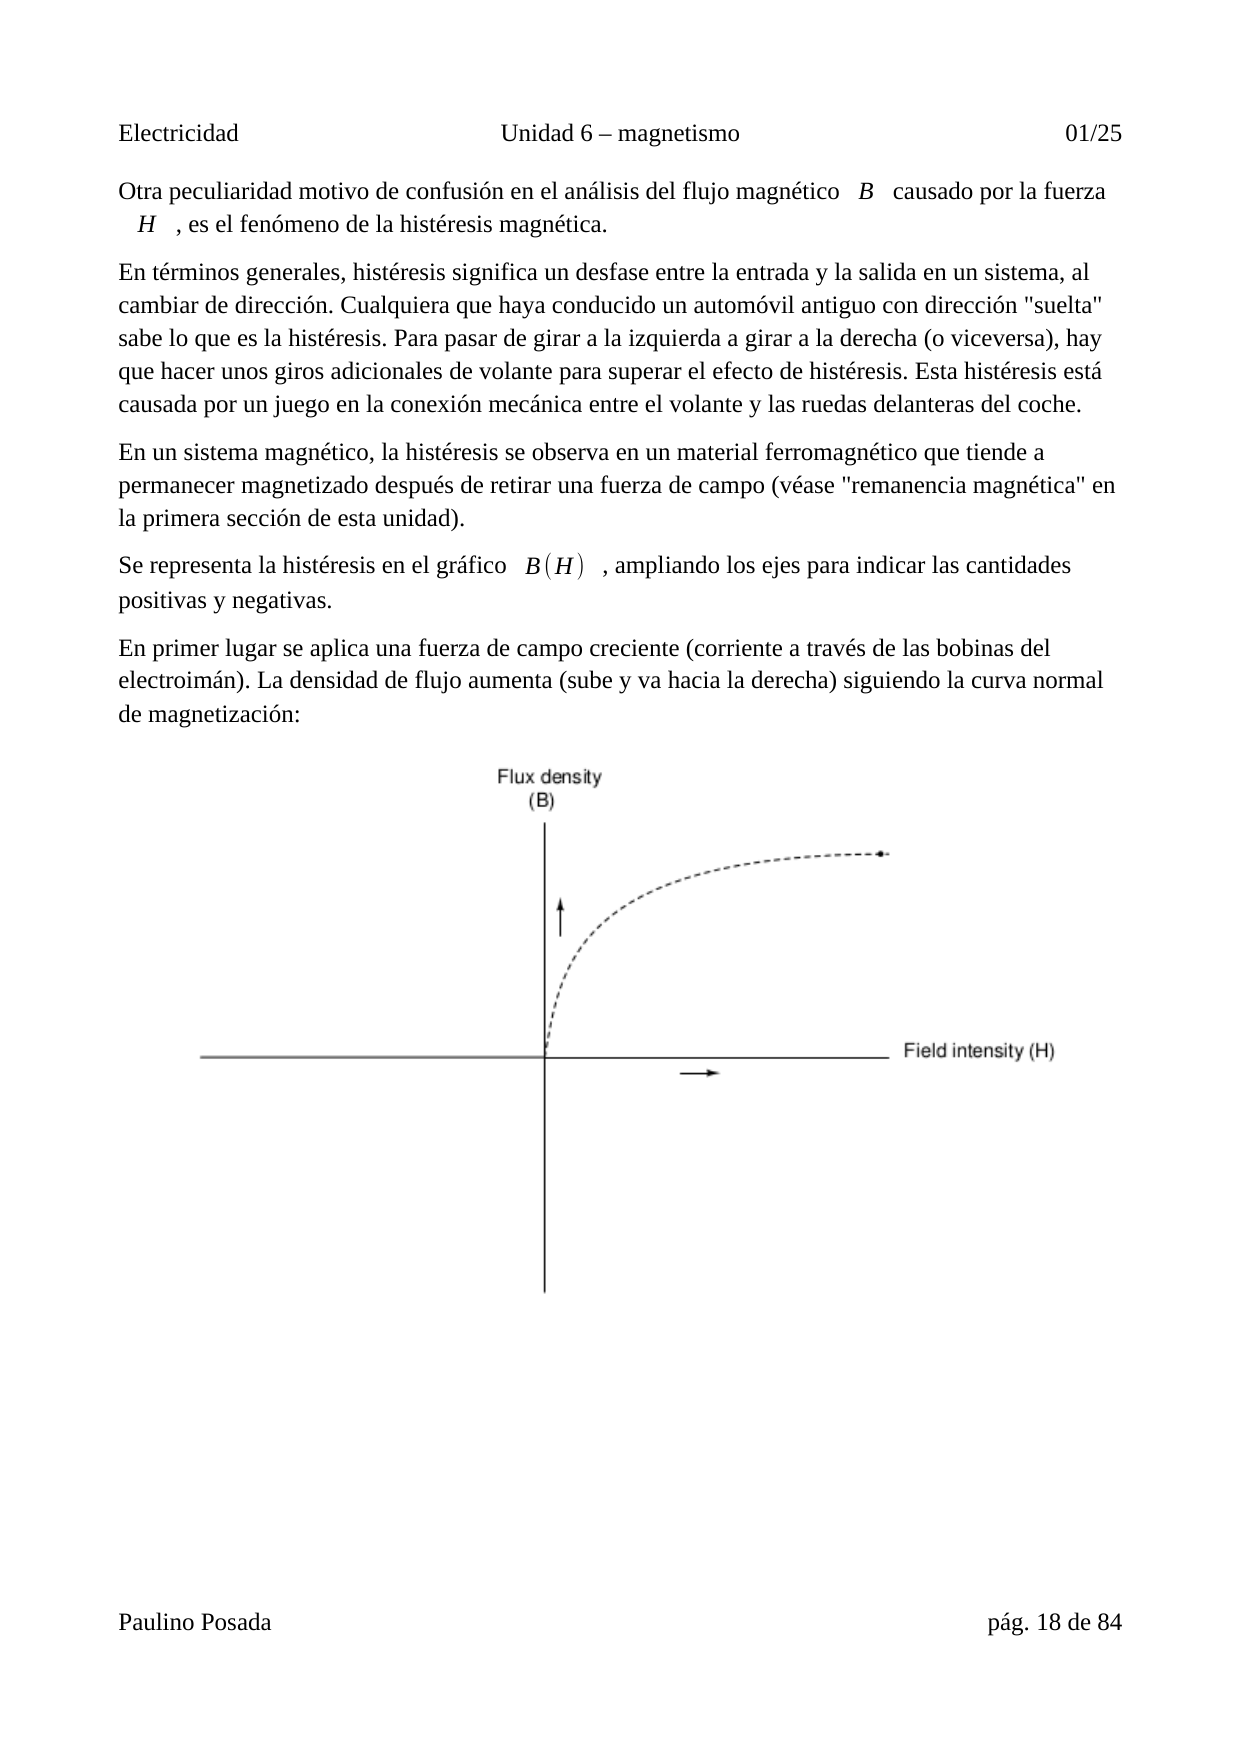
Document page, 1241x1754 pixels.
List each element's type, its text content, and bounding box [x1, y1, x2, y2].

picture [144, 746, 1096, 1311]
text En primer lugar se aplica una fuerza de campo creciente (corriente a través de las bobinas del electroimán). La densidad de flujo aumenta (sube y va hacia la derecha) siguiendo la curva normal de magnetización: [118, 633, 1122, 727]
text Otra peculiaridad motivo de confusión en el análisis del flujo magnéticocausado por la fuerza, es el fenómeno de la histéresis magnética. [118, 176, 1122, 238]
text En un sistema magnético, la histéresis se observa en un material ferromagnético que tiende a permanecer magnetizado después de retirar una fuerza de campo (véase "remanencia magnética" en la primera sección de esta unidad). [118, 437, 1122, 531]
text Se representa la histéresis en el gráfico, ampliando los ejes para indicar las cantidades positivas y negativas. [118, 550, 1122, 614]
text En términos generales, histéresis significa un desfase entre la entrada y la salida en un sistema, al cambiar de dirección. Cualquiera que haya conducido un automóvil antiguo con dirección "suelta" sabe lo que es la histéresis. Para pasar de girar a la izquierda a girar a la derecha (o viceversa), hay que hacer unos giros adicionales de volante para superar el efecto de histéresis. Esta histéresis está causada por un juego en la conexión mecánica entre el volante y las ruedas delanteras del coche. [118, 257, 1122, 418]
